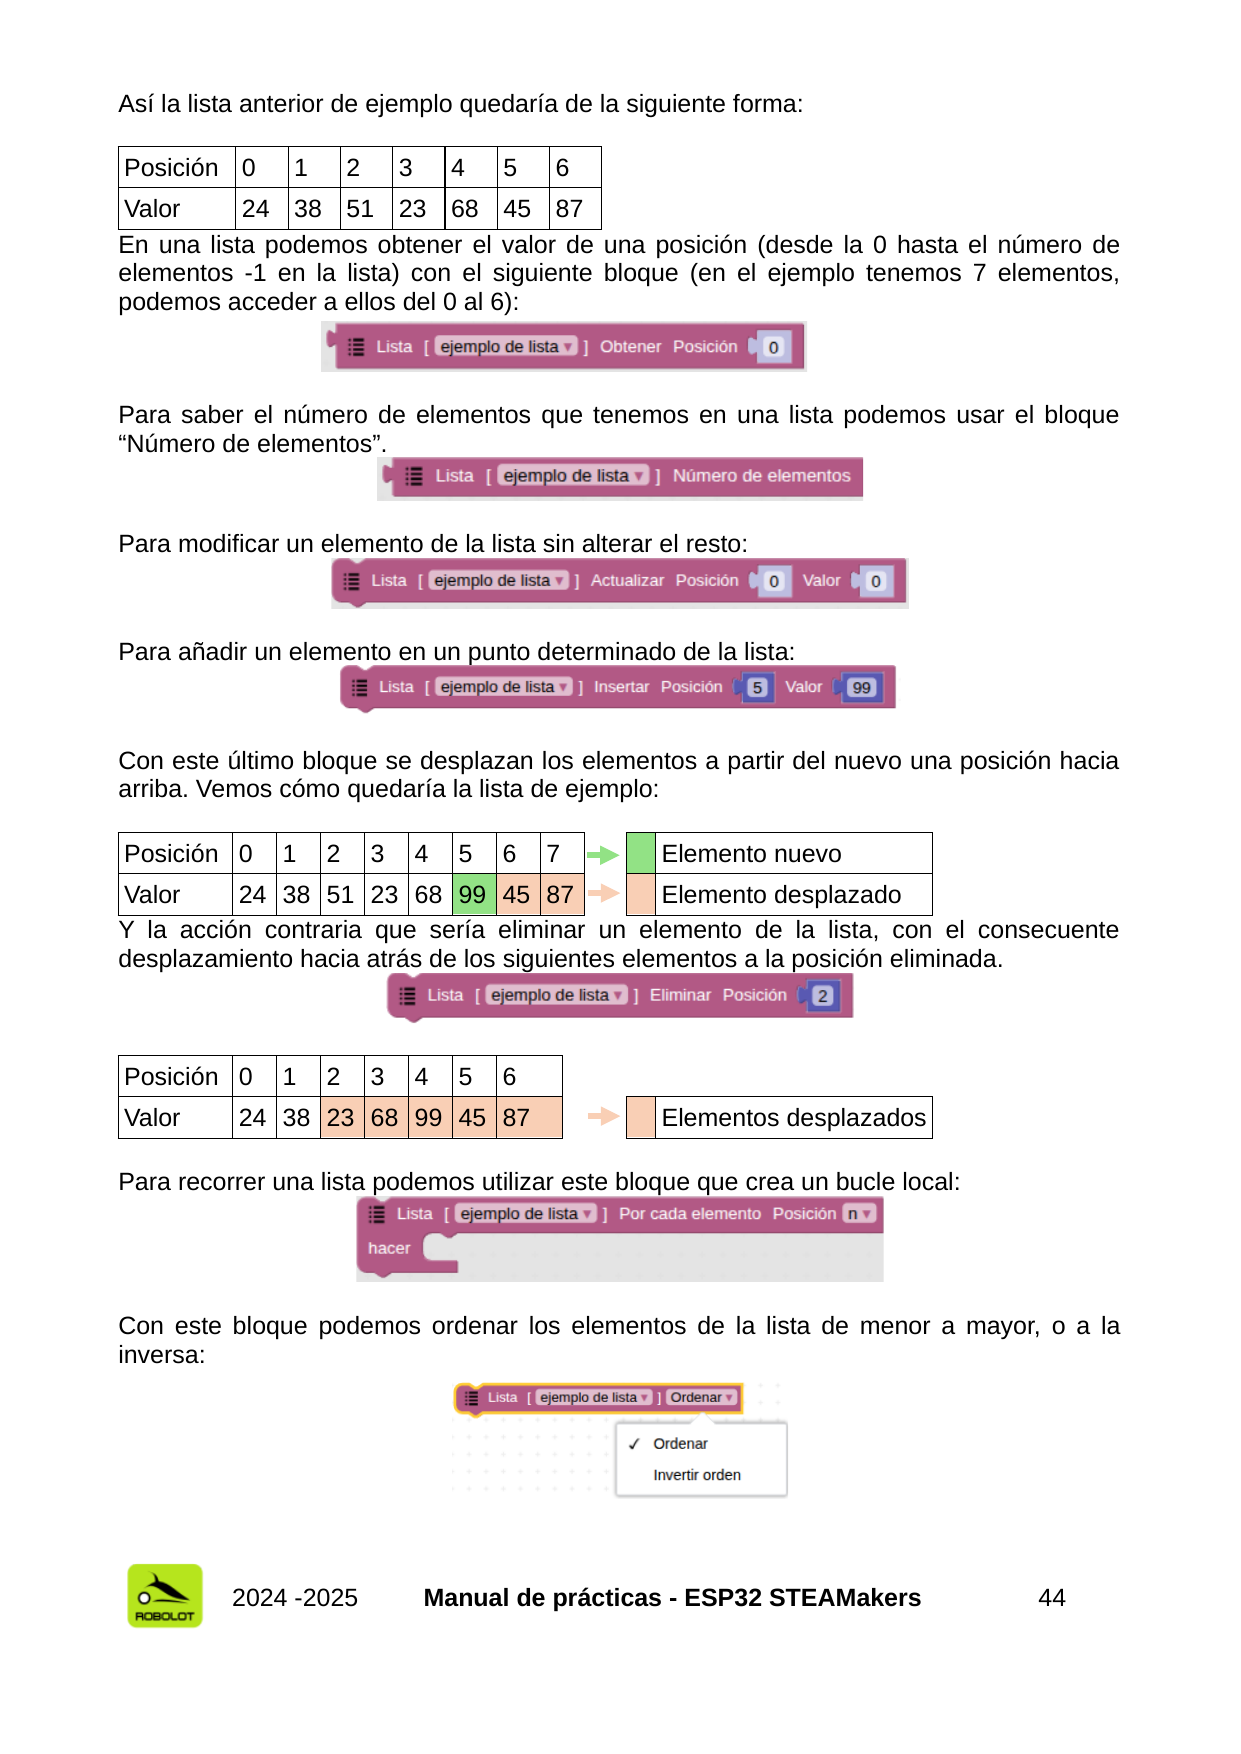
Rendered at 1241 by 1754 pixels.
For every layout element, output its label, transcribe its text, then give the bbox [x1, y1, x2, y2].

table_header 4 [446, 147, 497, 187]
table_cell [585, 873, 626, 914]
text En una lista podemos obtener el valor de una posición (desde la 0 hasta el número de elementos -1 en la lista) con el siguiente bloque (en el ejemplo tenemos 7 elementos, podemos acceder a ellos del 0 al 6): [118, 229, 1122, 316]
text Para saber el número de elementos que tenemos en una lista podemos usar el bloque “Número de elementos”. [118, 400, 1122, 457]
text Y la acción contraria que sería eliminar un elemento de la lista, con el consecuente desplazamiento hacia atrás de los siguientes elementos a la posición eliminada. [118, 916, 1122, 973]
table_header 2 [341, 147, 392, 187]
table_header 1 [277, 1056, 320, 1096]
table_header Posición [119, 147, 235, 187]
table_cell 87 [550, 188, 601, 228]
table_cell 87 [497, 1097, 562, 1137]
table_cell Valor [119, 874, 232, 914]
table_header 7 [541, 833, 584, 873]
table_cell 23 [365, 874, 408, 914]
table_cell [563, 1096, 626, 1137]
table_header 4 [409, 833, 452, 873]
text Para modificar un elemento de la lista sin alterar el resto: [118, 529, 1122, 558]
table_cell 51 [321, 874, 364, 914]
table_header [585, 832, 626, 873]
table_header Elemento nuevo [656, 833, 932, 873]
table_header [563, 1055, 626, 1096]
table_cell 24 [233, 874, 276, 914]
table_cell [627, 874, 655, 914]
table_cell Elementos desplazados [656, 1097, 932, 1137]
picture [339, 665, 901, 717]
table_header 5 [498, 147, 549, 187]
table_header [626, 1055, 933, 1096]
table_cell Elemento desplazado [656, 874, 932, 914]
table_cell 45 [453, 1097, 496, 1137]
table_cell Valor [119, 1097, 232, 1137]
table_cell 38 [277, 874, 320, 914]
table_header 2 [321, 833, 364, 873]
table_cell 99 [453, 874, 496, 914]
table_header [627, 833, 655, 873]
picture [321, 321, 808, 372]
table_cell 23 [321, 1097, 364, 1137]
text Con este bloque podemos ordenar los elementos de la lista de menor a mayor, o a la inversa: [118, 1311, 1122, 1368]
text Así la lista anterior de ejemplo quedaría de la siguiente forma: [118, 88, 1122, 117]
table_header 4 [409, 1056, 452, 1096]
picture [377, 457, 864, 501]
table_header 5 [453, 833, 496, 873]
text Para recorrer una lista podemos utilizar este bloque que crea un bucle local: [118, 1167, 1122, 1196]
table_header 6 [497, 1056, 562, 1096]
table_cell 45 [498, 188, 549, 228]
table_header 0 [233, 1056, 276, 1096]
text Para añadir un elemento en un punto determinado de la lista: [118, 637, 1122, 666]
table_header 0 [233, 833, 276, 873]
picture [331, 558, 909, 609]
table_cell 87 [541, 874, 584, 914]
picture [452, 1381, 789, 1499]
table_cell 38 [289, 188, 340, 228]
picture [385, 973, 855, 1027]
table_cell 38 [277, 1097, 320, 1137]
picture [356, 1196, 884, 1282]
table_header Posición [119, 1056, 232, 1096]
table_cell 24 [233, 1097, 276, 1137]
table_cell [627, 1097, 655, 1137]
table_cell 51 [341, 188, 392, 228]
table_header 3 [365, 833, 408, 873]
table_cell Valor [119, 188, 235, 228]
table_header 1 [289, 147, 340, 187]
table_header 6 [550, 147, 601, 187]
text Con este último bloque se desplazan los elementos a partir del nuevo una posición hacia arriba. Vemos cómo quedaría la lista de ejemplo: [118, 746, 1122, 803]
table_cell 99 [409, 1097, 452, 1137]
table_cell 68 [365, 1097, 408, 1137]
table_header Posición [119, 833, 232, 873]
picture [126, 1563, 205, 1631]
table_cell 24 [236, 188, 288, 228]
table_header 1 [277, 833, 320, 873]
table_header 5 [453, 1056, 496, 1096]
table_cell 45 [497, 874, 540, 914]
table_header 6 [497, 833, 540, 873]
table_header 3 [365, 1056, 408, 1096]
table_cell 68 [409, 874, 452, 914]
table_header 0 [236, 147, 288, 187]
table_cell 23 [393, 188, 444, 228]
table_header 2 [321, 1056, 364, 1096]
table_header 3 [393, 147, 444, 187]
table_cell 68 [446, 188, 497, 228]
